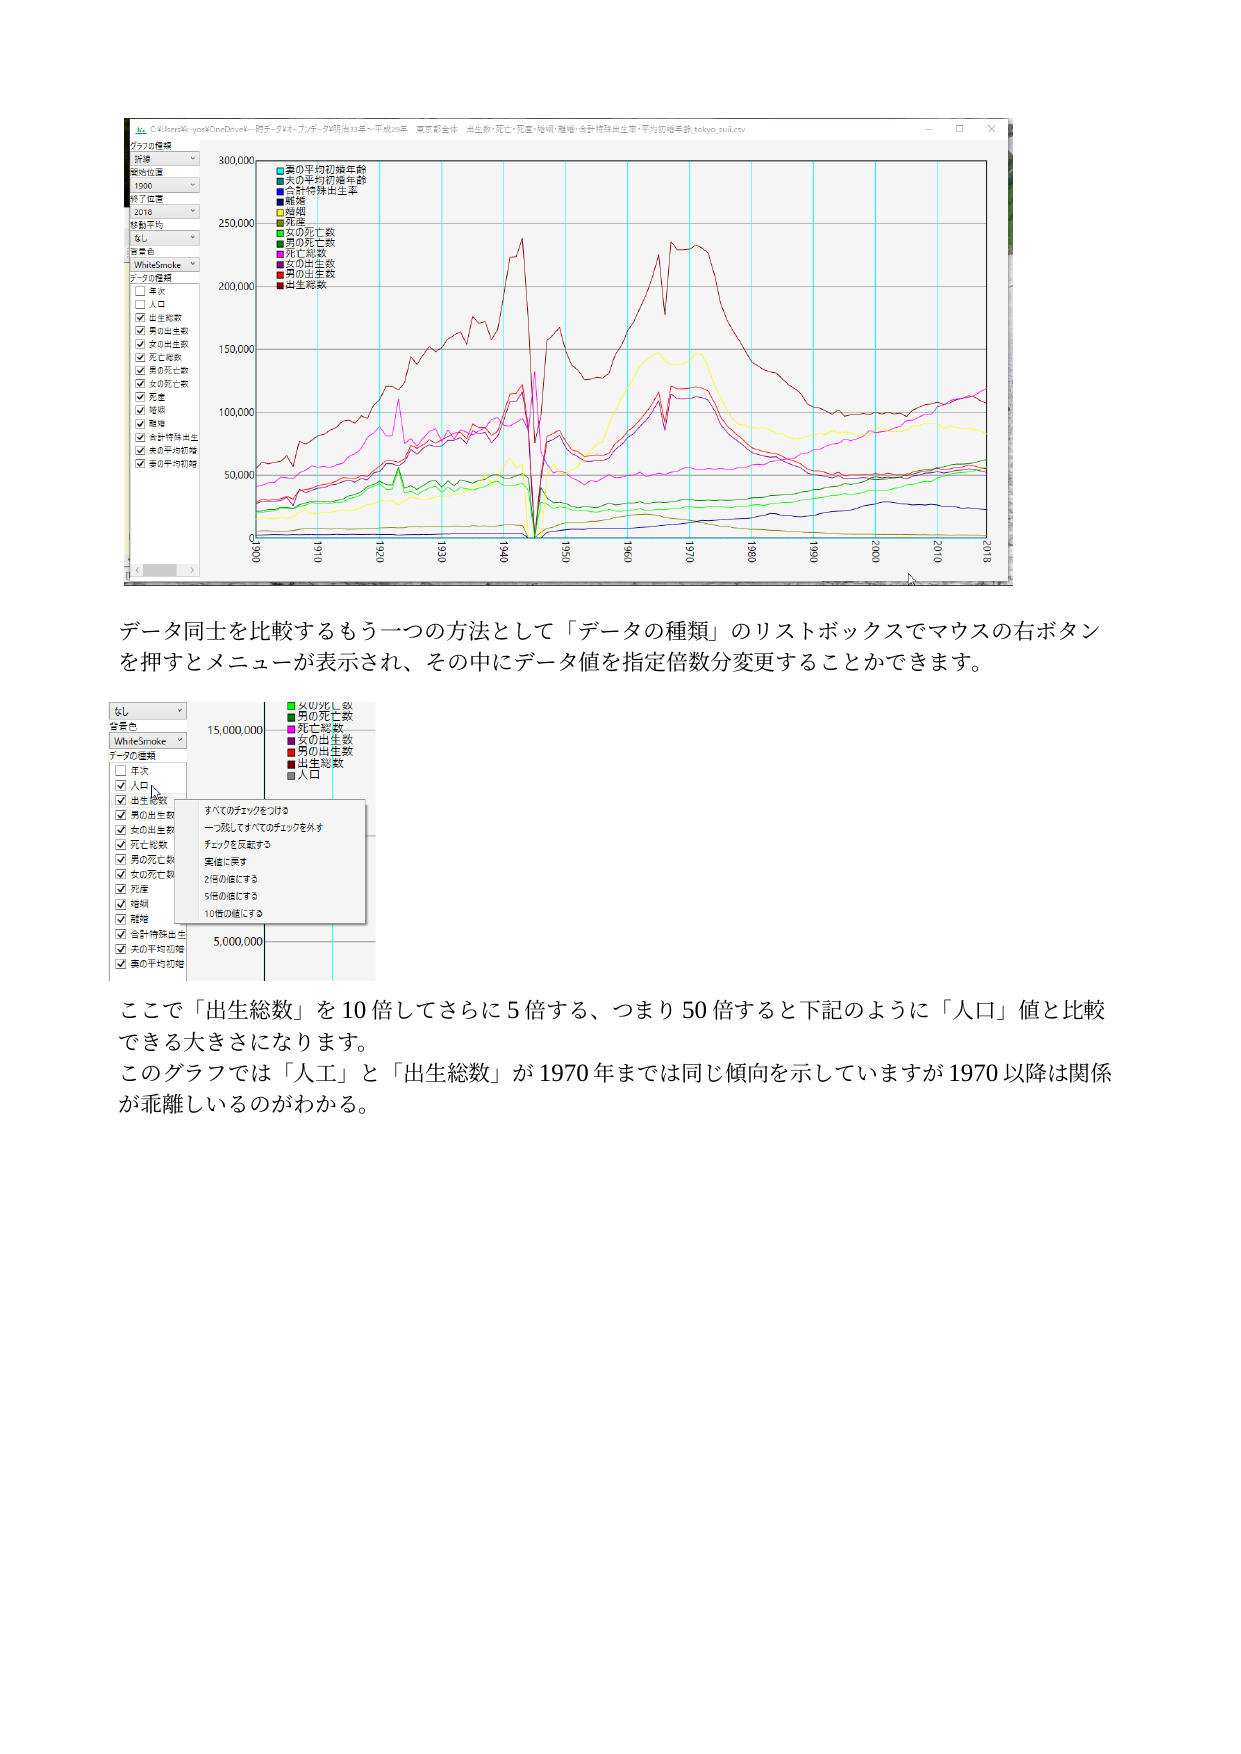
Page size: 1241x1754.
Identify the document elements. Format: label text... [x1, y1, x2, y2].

text ここで「出生総数」を10倍してさらに5倍する、つまり50倍すると下記のように「人口」値と比較できる大きさになります。 [118, 993, 1122, 1056]
text データ同士を比較するもう一つの方法として「データの種類」のリストボックスでマウスの右ボタンを押すとメニューが表示され、その中にデータ値を指定倍数分変更することかできます。 [118, 614, 1122, 677]
picture [108, 702, 376, 981]
text このグラフでは「人工」と「出生総数」が1970年までは同じ傾向を示していますが1970以降は関係が乖離しいるのがわかる。 [118, 1056, 1122, 1119]
picture [124, 118, 1013, 586]
